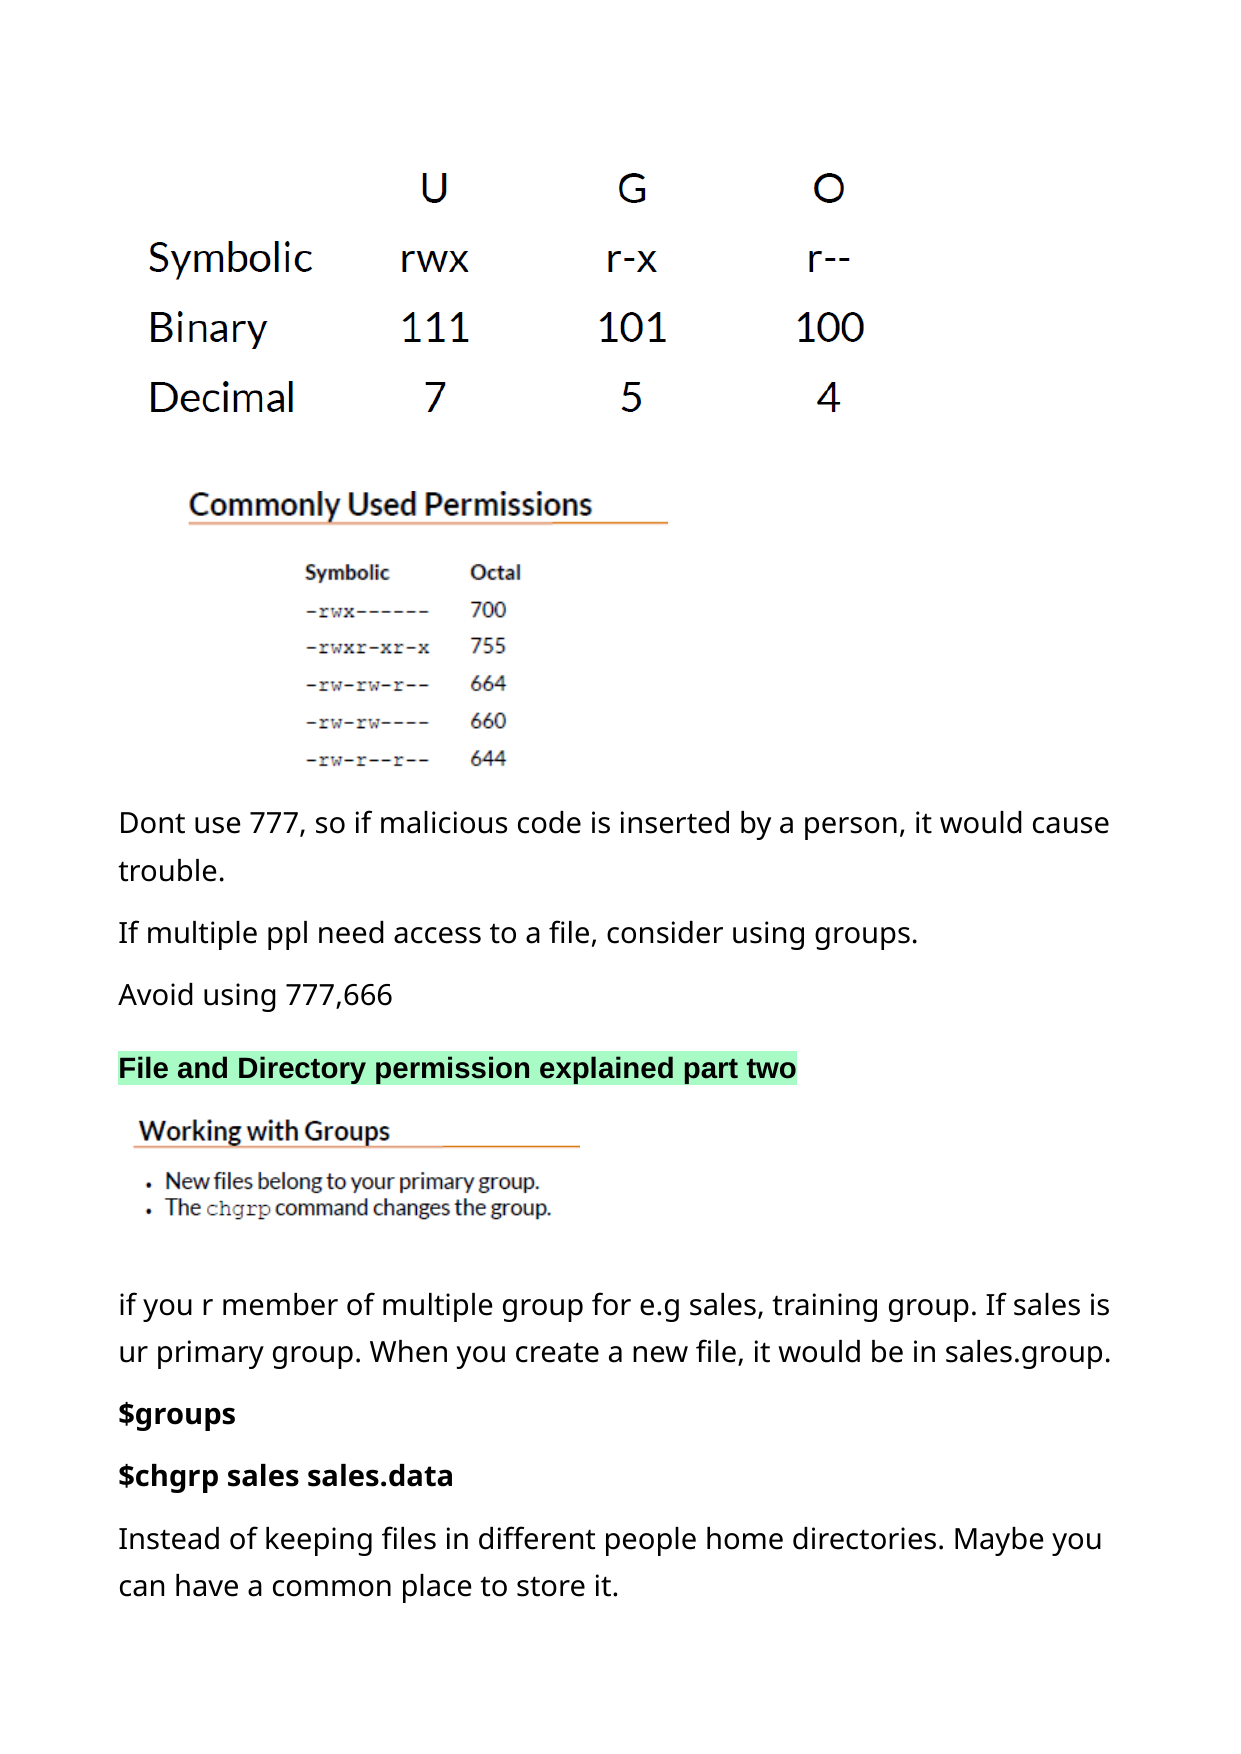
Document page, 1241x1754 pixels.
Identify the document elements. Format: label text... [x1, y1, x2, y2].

text Instead of keeping files in different people home directories. Maybe you can have a common place to store it. [118, 1518, 1122, 1605]
text Avoid using 777,666 [118, 974, 1122, 1014]
picture [188, 491, 669, 774]
picture [131, 1104, 580, 1243]
text $groups [118, 1393, 1122, 1433]
subtitle File and Directory permission explained part two [797, 1051, 1122, 1085]
text $chgrp sales sales.data [118, 1456, 1122, 1495]
picture [123, 141, 924, 432]
text if you r member of multiple group for e.g sales, training group. If sales is ur primary group. When you create a new file, it would be in sales.group. [118, 1284, 1122, 1371]
text If multiple ppl need access to a file, consider using groups. [118, 912, 1122, 952]
text Dont use 777, so if malicious code is inserted by a person, it would cause trouble. [118, 802, 1122, 889]
